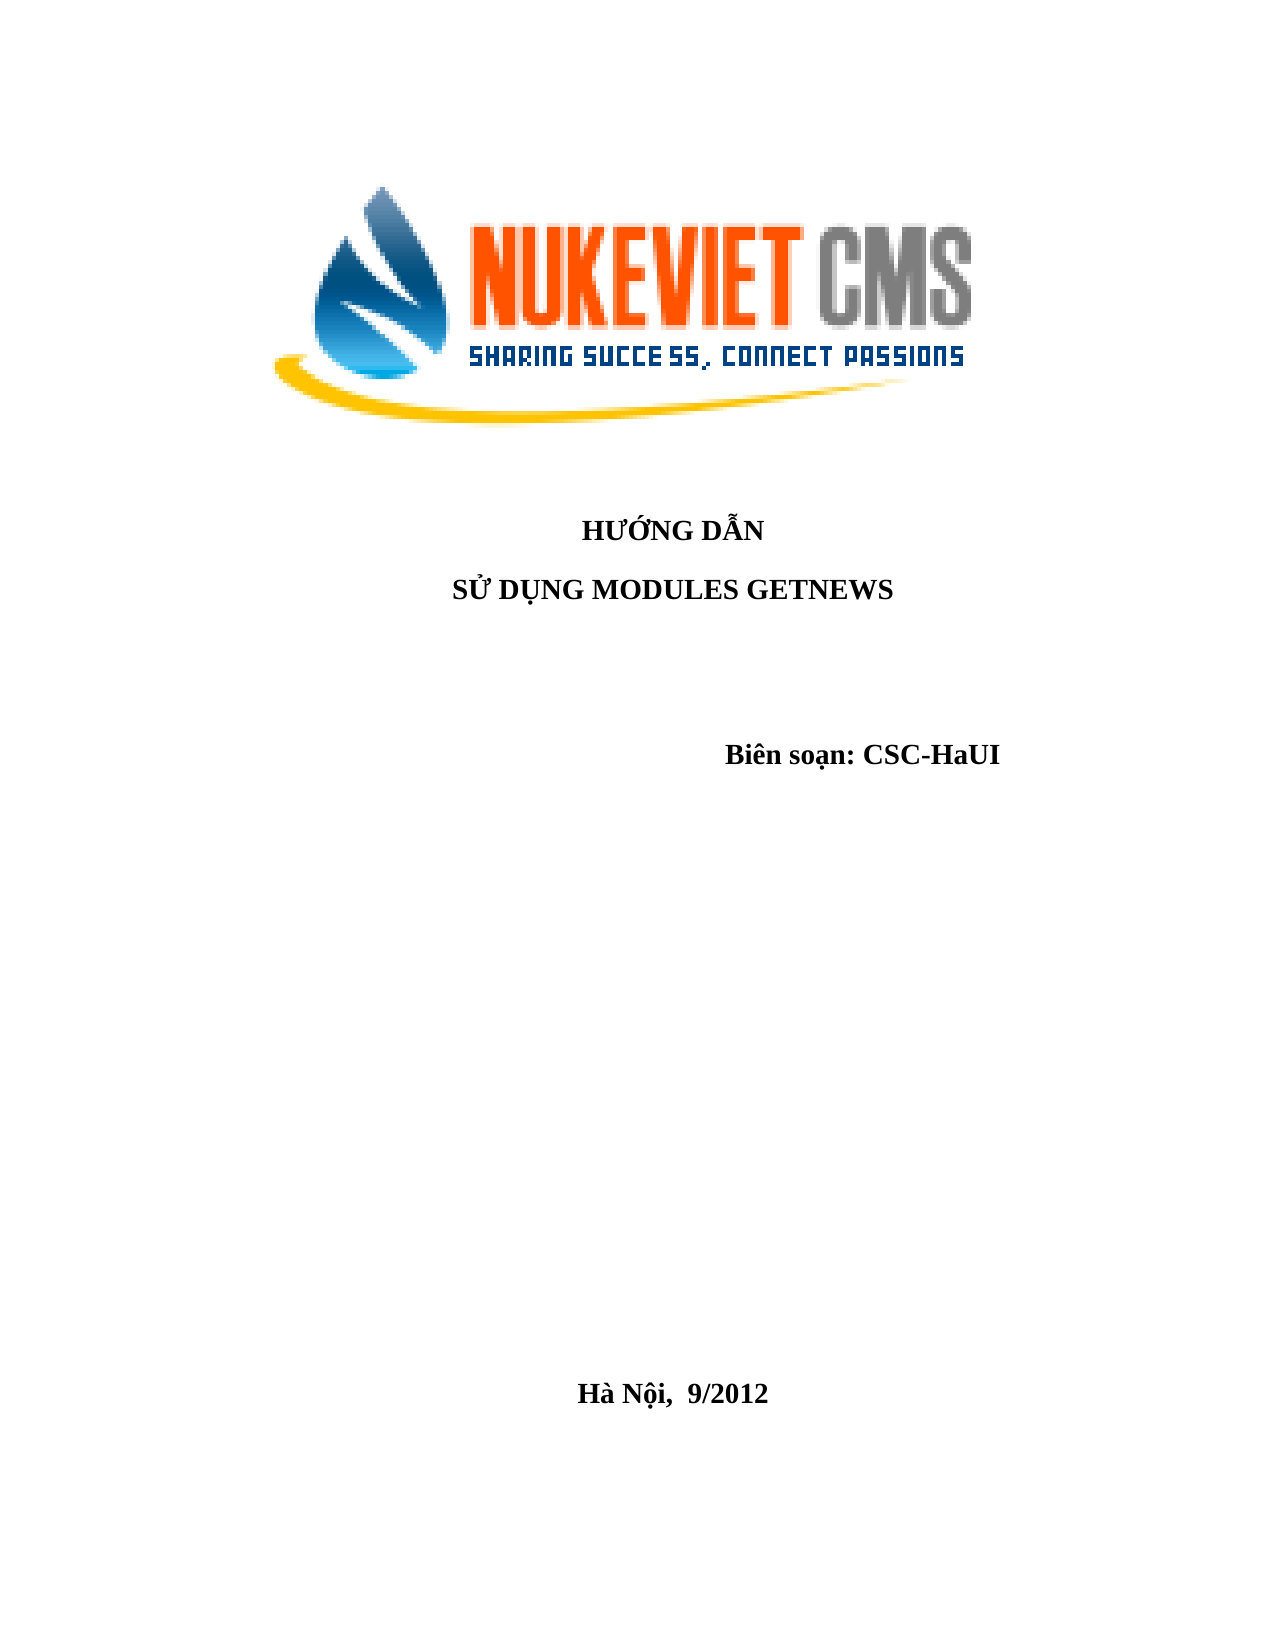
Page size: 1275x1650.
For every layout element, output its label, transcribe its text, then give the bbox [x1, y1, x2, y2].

table_header [154, 731, 533, 777]
table_header Biên soạn: CSC-HaUI [534, 731, 1121, 777]
table_header Hà Nội, 9/2012 [154, 1370, 1121, 1416]
table_header HƯỚNG DẪN SỬ DỤNG MODULES GETNEWS [154, 506, 1121, 612]
